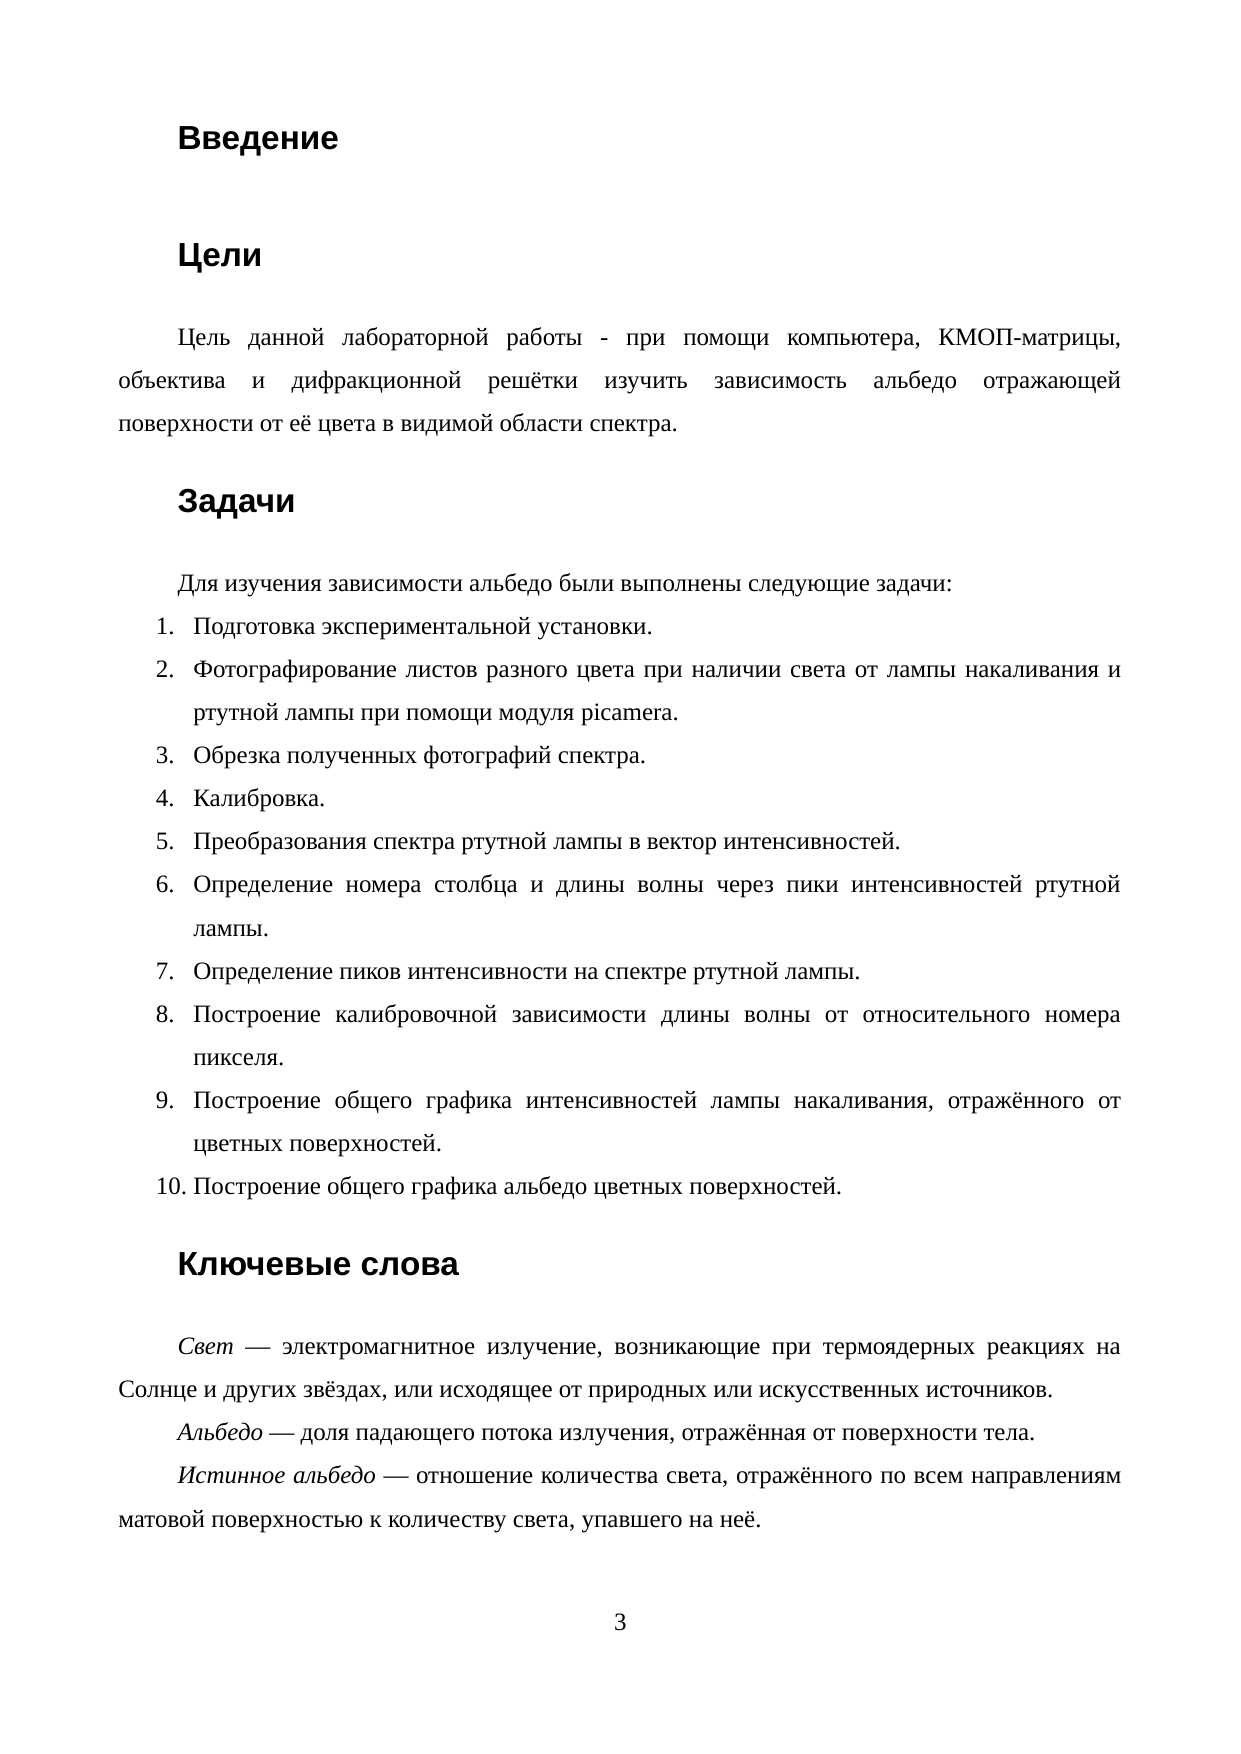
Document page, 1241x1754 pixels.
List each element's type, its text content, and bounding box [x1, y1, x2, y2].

list Определение пиков интенсивности на спектре ртутной лампы. [156, 956, 1122, 984]
subtitle Цели [118, 235, 1122, 273]
list Определение номера столбца и длины волны через пики интенсивностей ртутной лампы. [156, 869, 1122, 941]
text Альбедо — доля падающего потока излучения, отражённая от поверхности тела. [118, 1417, 1122, 1446]
text Цель данной лабораторной работы - при помощи компьютера, КМОП-матрицы, объектива и дифракционной решётки изучить зависимость альбедо отражающей поверхности от её цвета в видимой области спектра. [118, 322, 1122, 437]
subtitle Введение [118, 118, 1122, 157]
text Истинное альбедо — отношение количества света, отражённого по всем направлениям матовой поверхностью к количеству света, упавшего на неё. [118, 1461, 1122, 1532]
text Для изучения зависимости альбедо были выполнены следующие задачи: [118, 568, 1122, 596]
text Свет — электромагнитное излучение, возникающие при термоядерных реакциях на Солнце и других звёздах, или исходящее от природных или искусственных источников. [118, 1331, 1122, 1403]
list Построение общего графика интенсивностей лампы накаливания, отражённого от цветных поверхностей. [156, 1085, 1122, 1157]
list Калибровка. [156, 783, 1122, 812]
subtitle Ключевые слова [118, 1244, 1122, 1282]
list Обрезка полученных фотографий спектра. [156, 740, 1122, 769]
list Построение калибровочной зависимости длины волны от относительного номера пикселя. [156, 999, 1122, 1071]
list Фотографирование листов разного цвета при наличии света от лампы накаливания и ртутной лампы при помощи модуля picamera. [156, 654, 1122, 726]
list Построение общего графика альбедо цветных поверхностей. [156, 1171, 1122, 1200]
list Преобразования спектра ртутной лампы в вектор интенсивностей. [156, 826, 1122, 855]
list Подготовка экспериментальной установки. [156, 611, 1122, 639]
subtitle Задачи [118, 481, 1122, 519]
